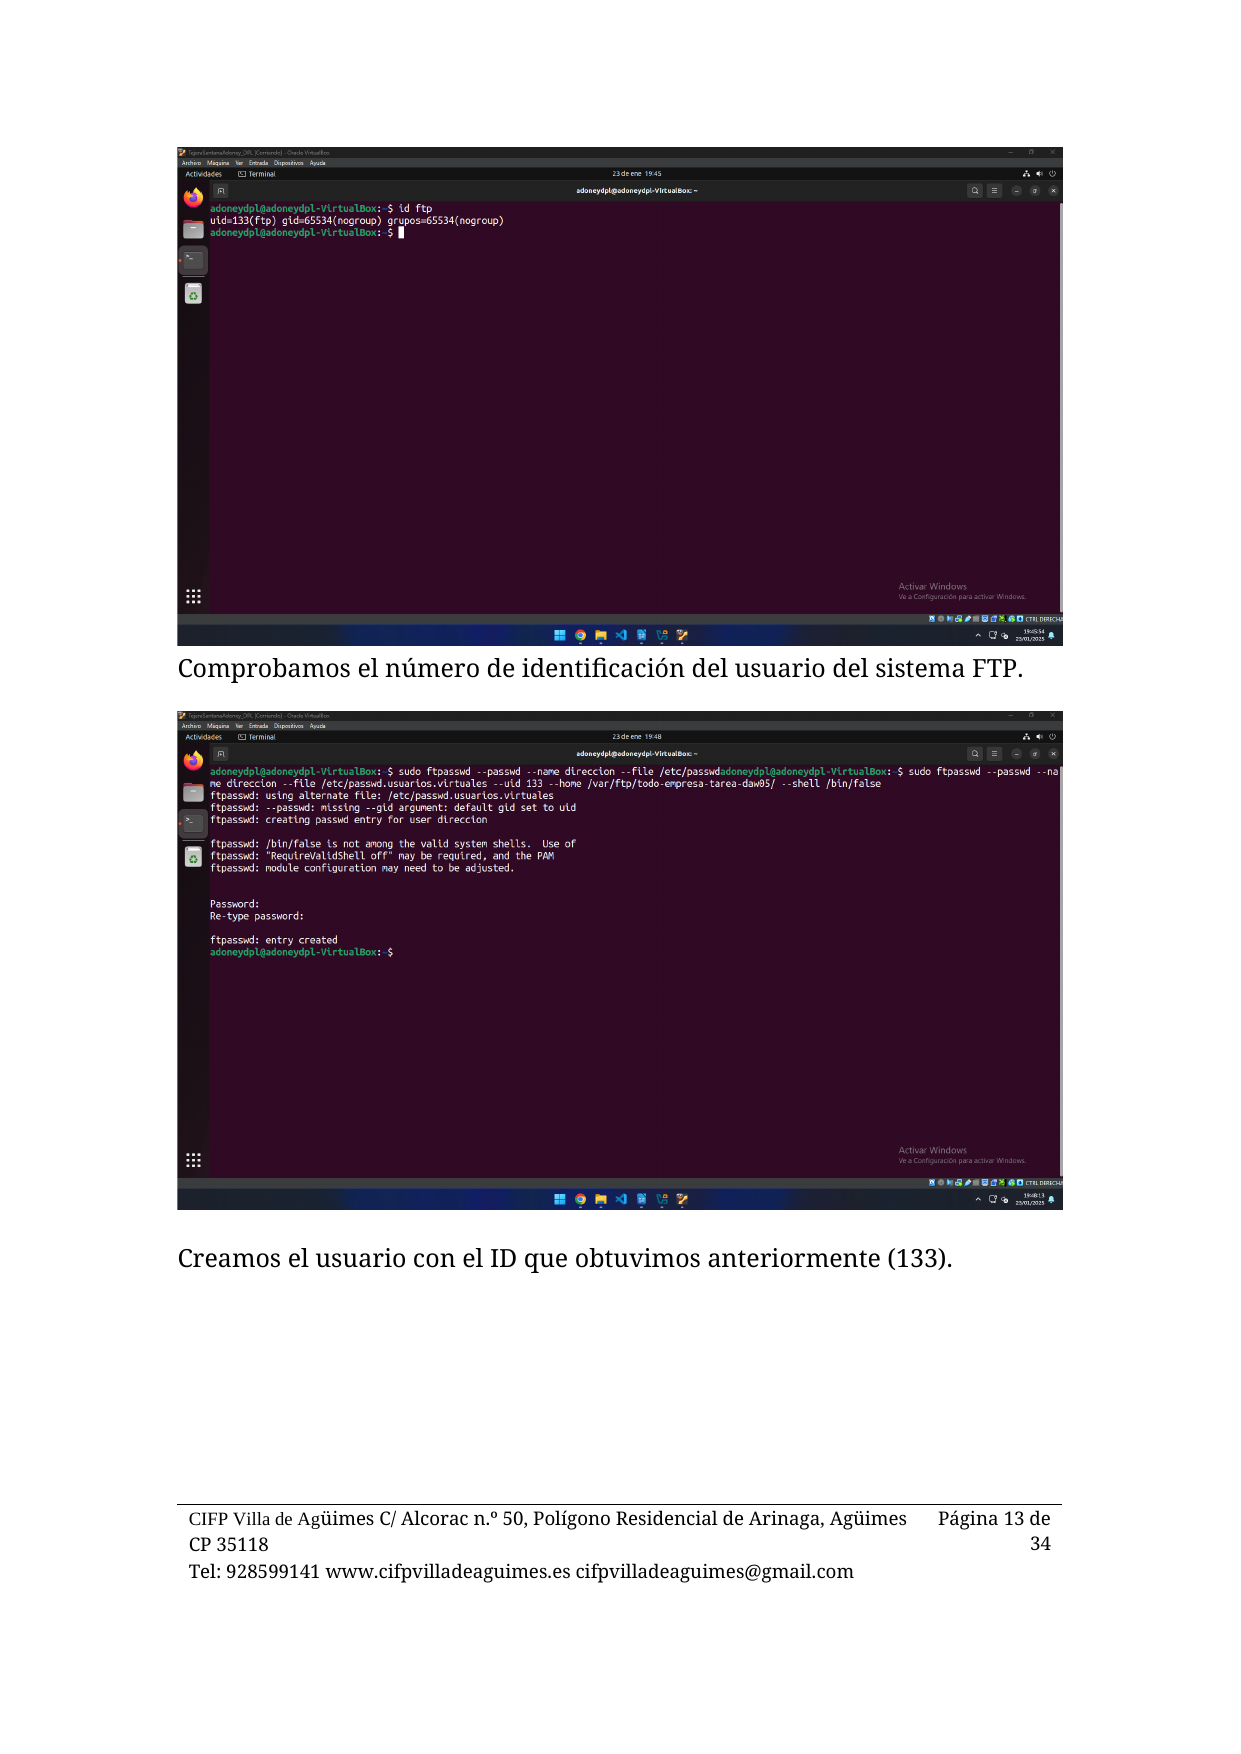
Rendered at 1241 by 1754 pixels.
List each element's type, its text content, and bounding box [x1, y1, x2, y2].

picture [177, 711, 1063, 1210]
picture [177, 147, 1063, 646]
text Comprobamos el número de identificación del usuario del sistema FTP. [177, 646, 1063, 685]
text Creamos el usuario con el ID que obtuvimos anteriormente (133). [177, 1210, 1063, 1274]
